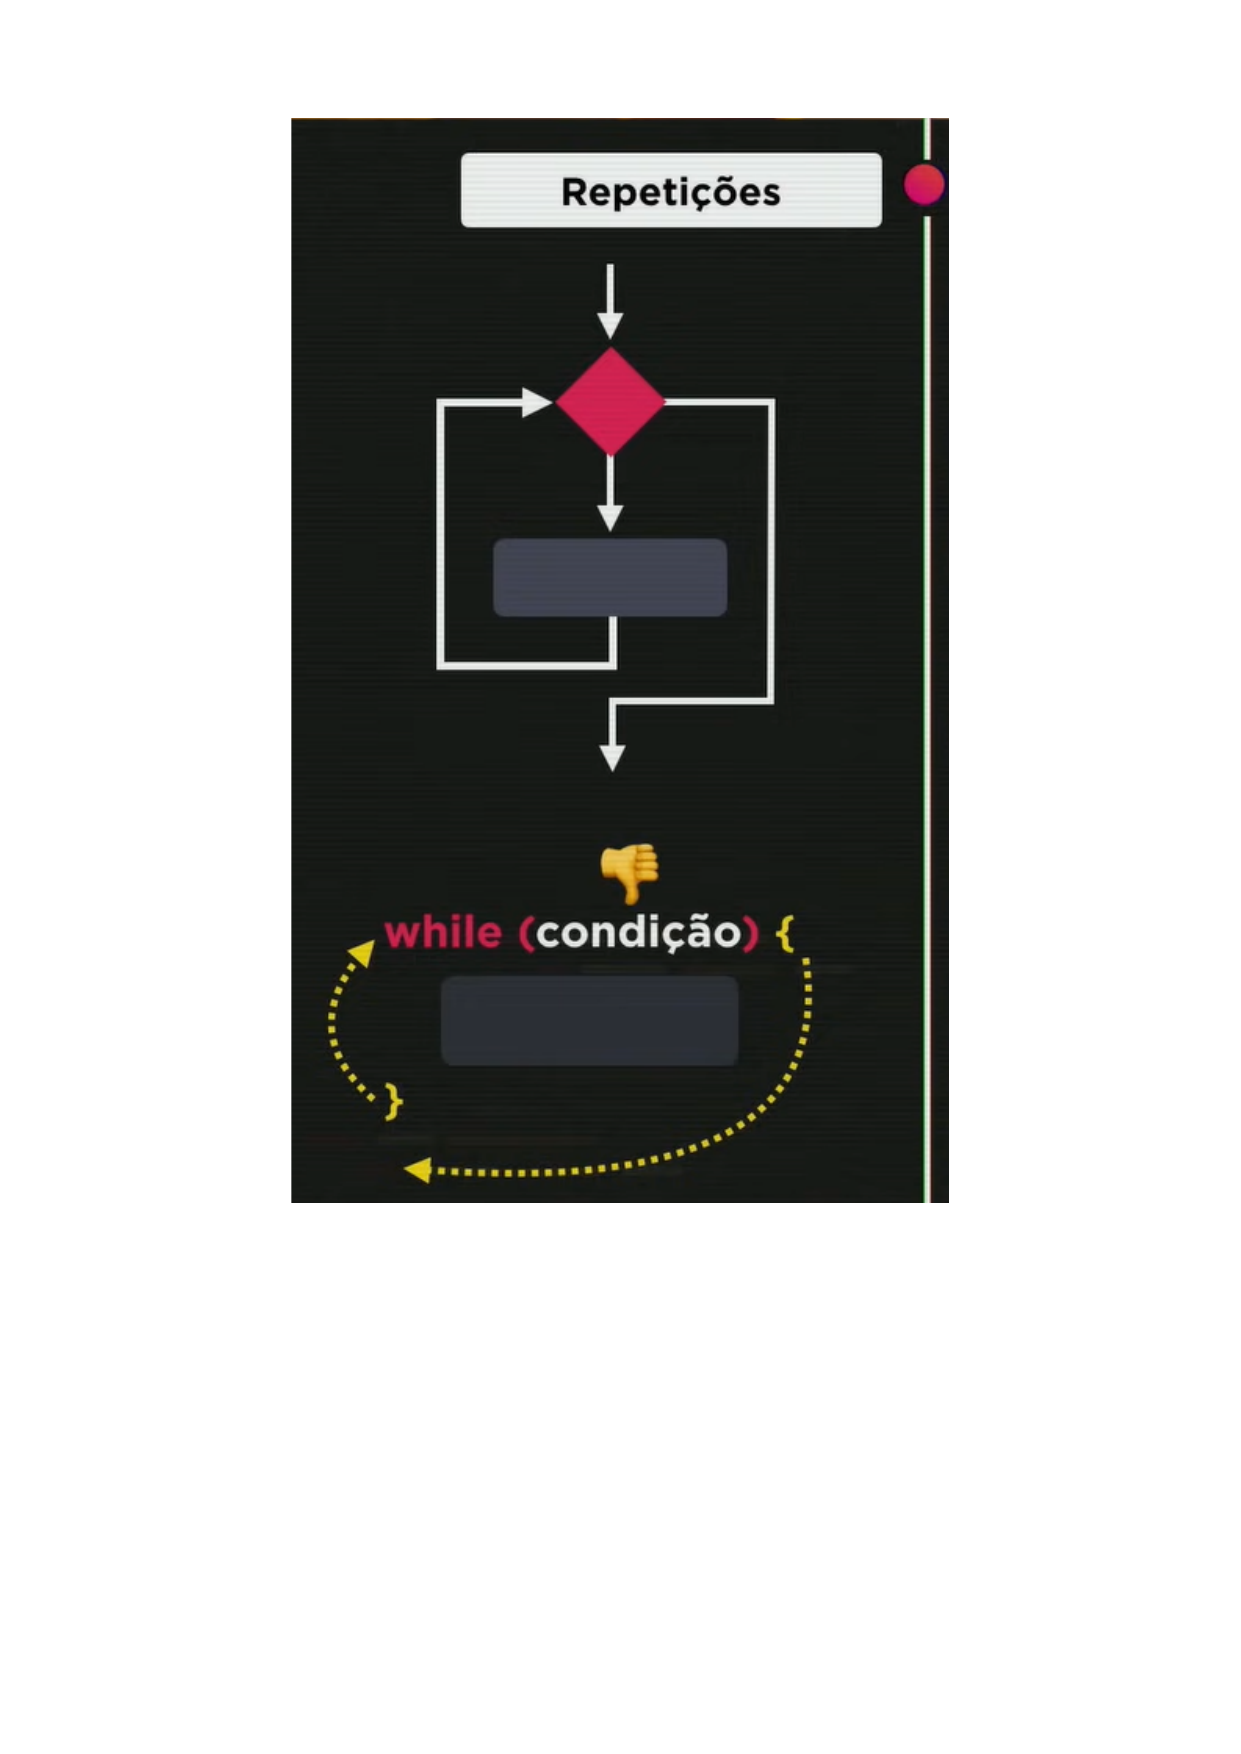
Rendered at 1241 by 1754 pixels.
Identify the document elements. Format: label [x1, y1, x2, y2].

picture [291, 118, 949, 1203]
